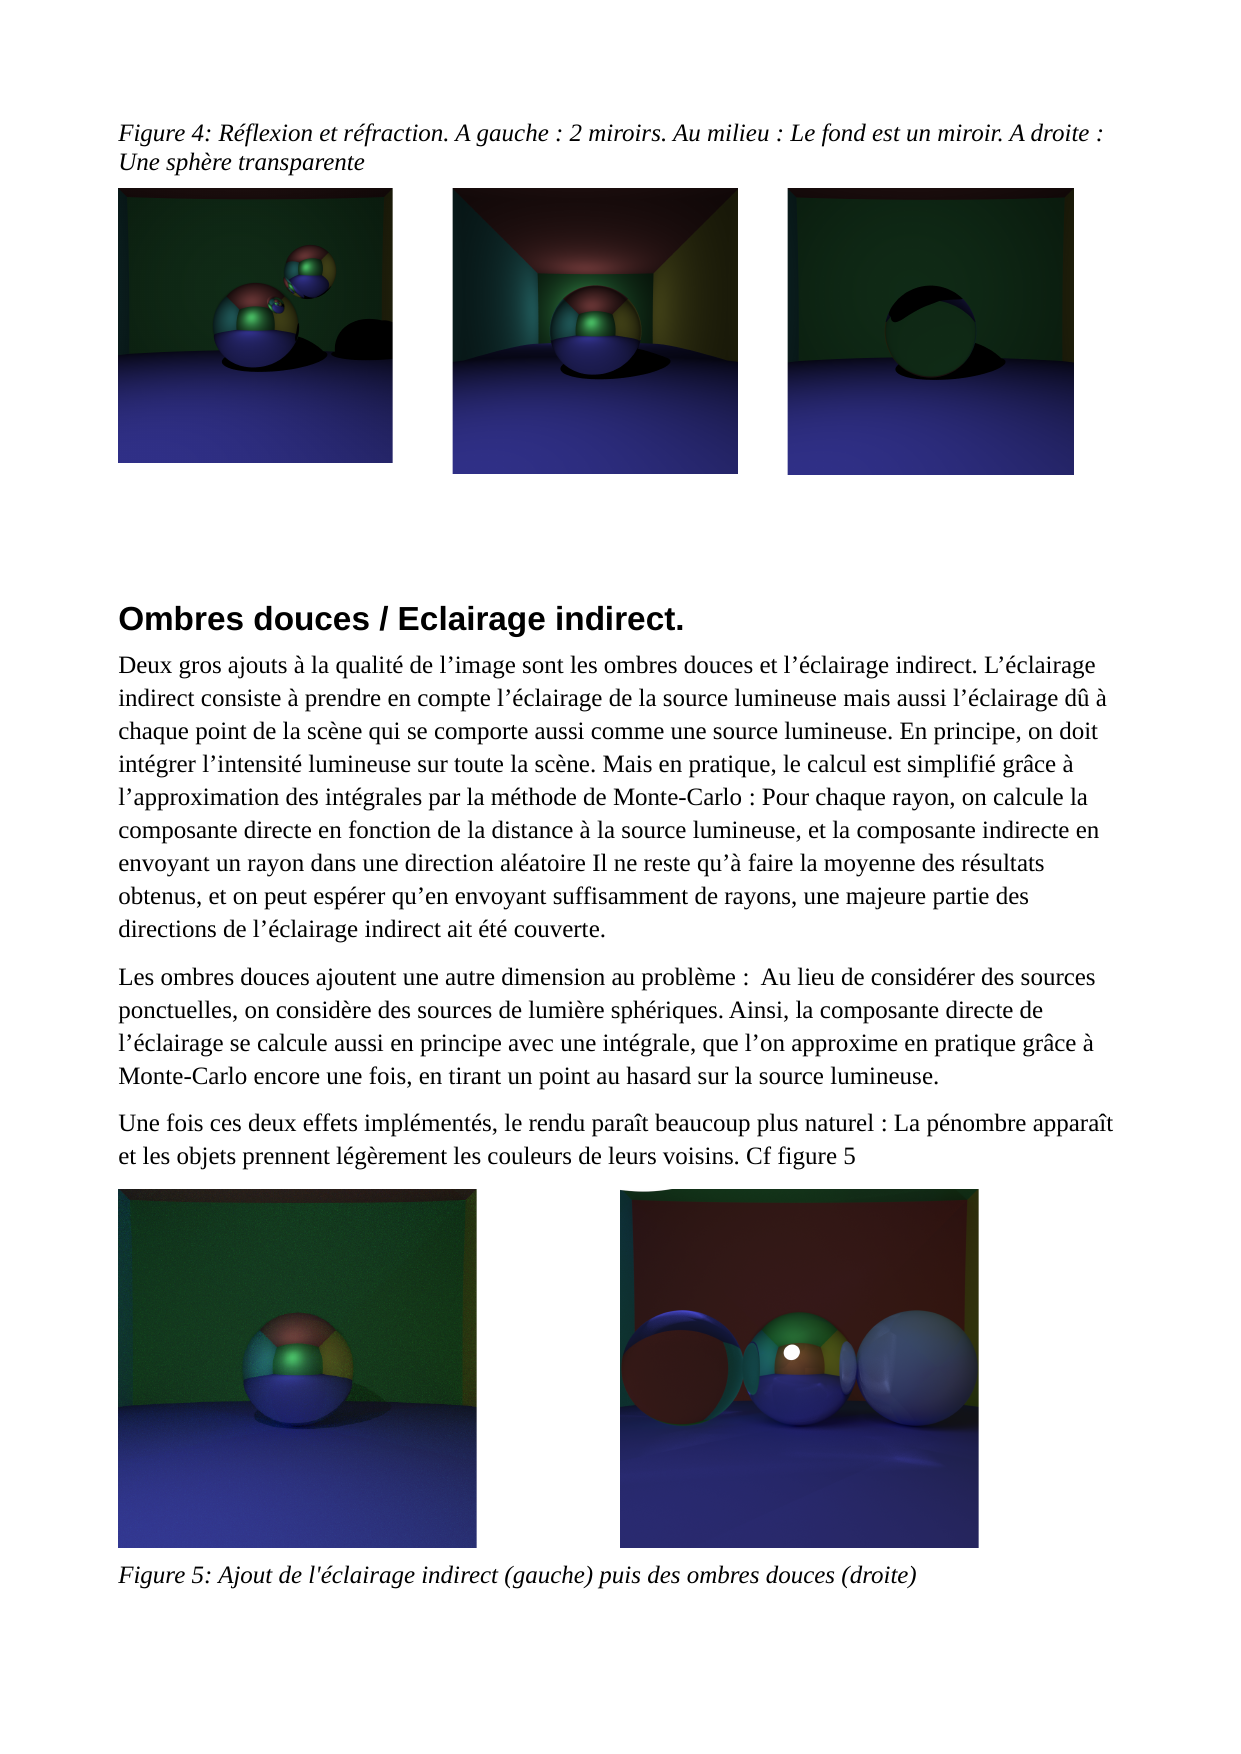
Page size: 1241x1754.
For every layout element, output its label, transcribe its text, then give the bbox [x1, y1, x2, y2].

text Figure 5: Ajout de l'éclairage indirect (gauche) puis des ombres douces (droite) [118, 1560, 1122, 1589]
subtitle Ombres douces / Eclairage indirect. [118, 599, 1122, 637]
text Deux gros ajouts à la qualité de l’image sont les ombres douces et l’éclairage indirect. L’éclairage indirect consiste à prendre en compte l’éclairage de la source lumineuse mais aussi l’éclairage dû à chaque point de la scène qui se comporte aussi comme une source lumineuse. En principe, on doit intégrer l’intensité lumineuse sur toute la scène. Mais en pratique, le calcul est simplifié grâce à l’approximation des intégrales par la méthode de Monte-Carlo : Pour chaque rayon, on calcule la composante directe en fonction de la distance à la source lumineuse, et la composante indirecte en envoyant un rayon dans une direction aléatoire Il ne reste qu’à faire la moyenne des résultats obtenus, et on peut espérer qu’en envoyant suffisamment de rayons, une majeure partie des directions de l’éclairage indirect ait été couverte. [118, 650, 1122, 943]
table_header [453, 188, 787, 531]
table_header [788, 188, 1122, 531]
picture [452, 188, 738, 474]
table_header [979, 1189, 1122, 1548]
text Figure 4: Réflexion et réfraction. A gauche : 2 miroirs. Au milieu : Le fond est un miroir. A droite : Une sphère transparente [118, 118, 1122, 176]
text Les ombres douces ajoutent une autre dimension au problème : Au lieu de considérer des sources ponctuelles, on considère des sources de lumière sphériques. Ainsi, la composante directe de l’éclairage se calcule aussi en principe avec une intégrale, que l’on approxime en pratique grâce à Monte-Carlo encore une fois, en tirant un point au hasard sur la source lumineuse. [118, 962, 1122, 1089]
picture [118, 1189, 477, 1548]
table_header [118, 188, 453, 531]
table_header [477, 1189, 620, 1548]
picture [620, 1189, 979, 1548]
text Une fois ces deux effets implémentés, le rendu paraît beaucoup plus naturel : La pénombre apparaît et les objets prennent légèrement les couleurs de leurs voisins. Cf figure 5 [118, 1108, 1122, 1170]
picture [118, 188, 393, 463]
picture [787, 188, 1074, 475]
